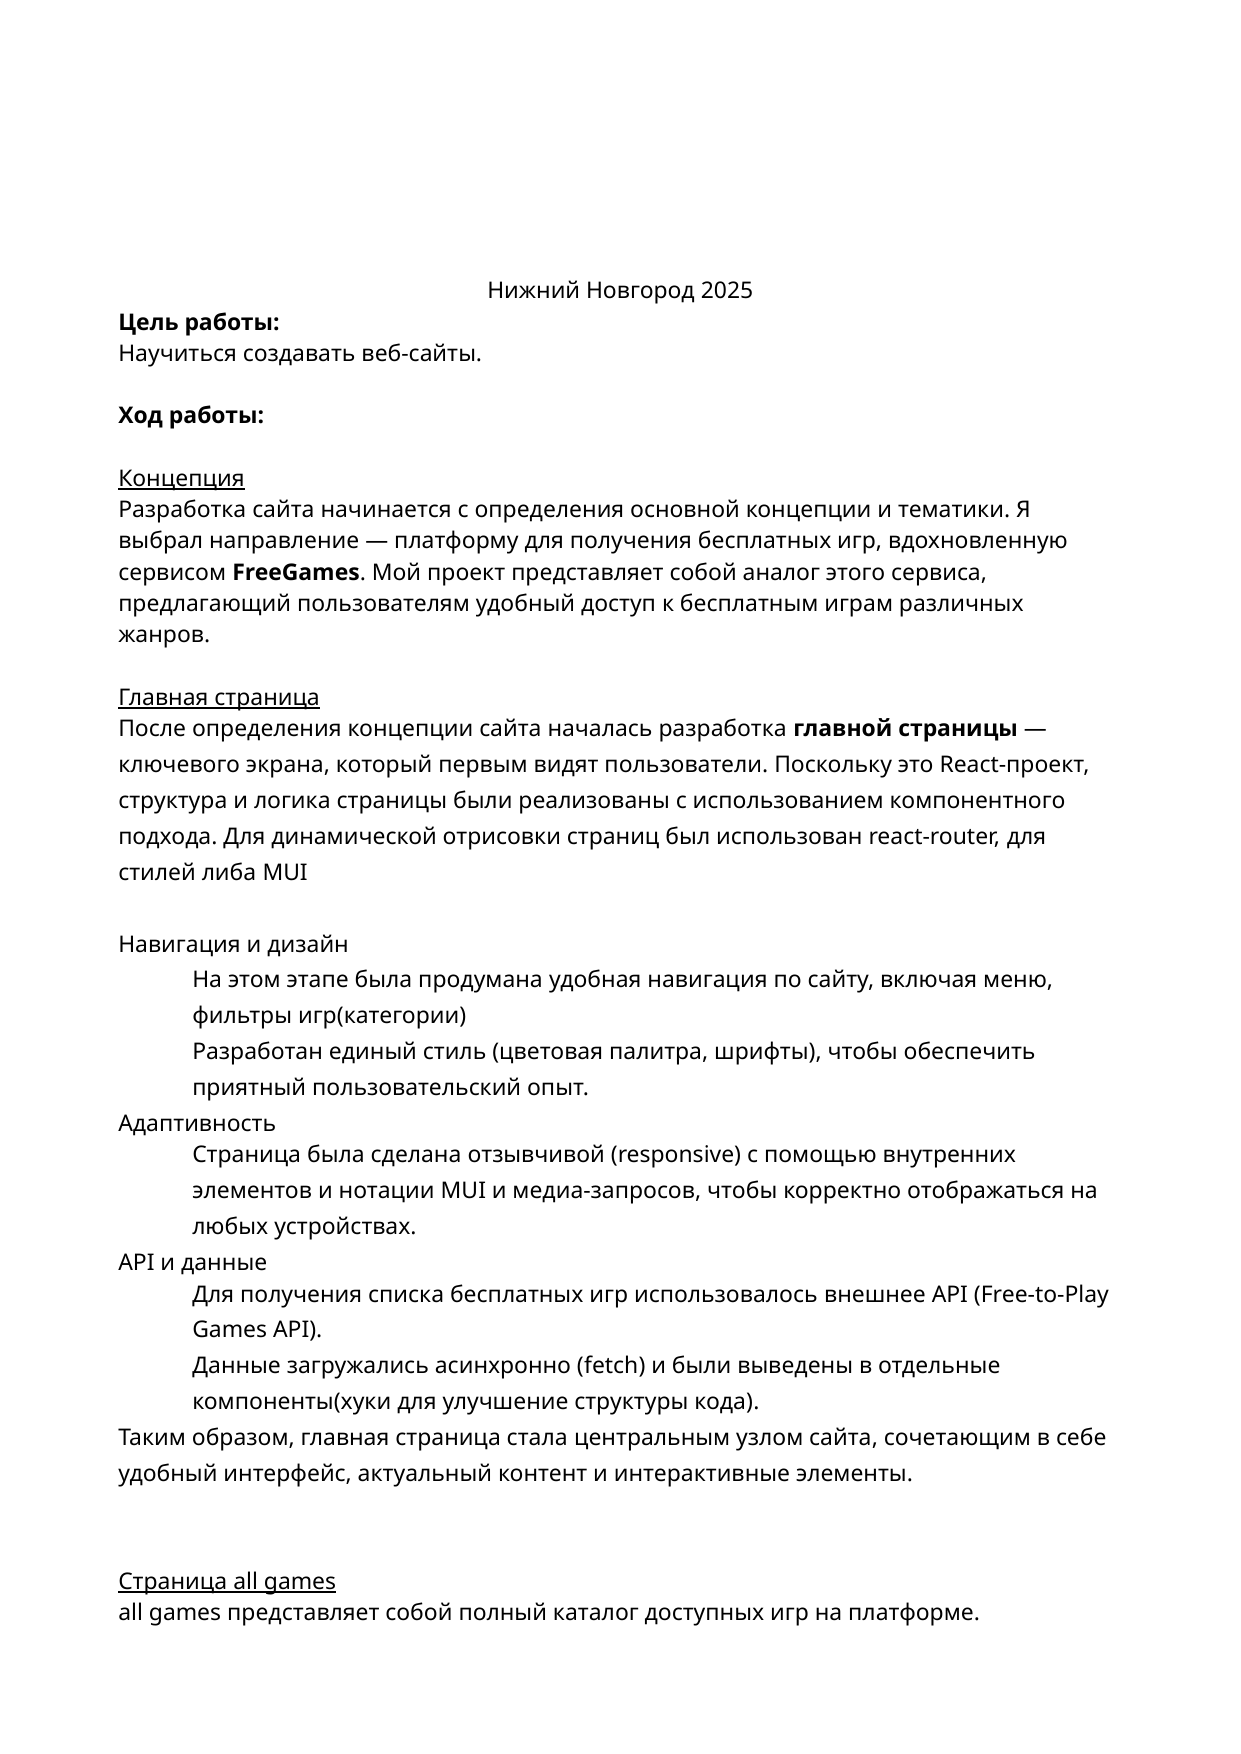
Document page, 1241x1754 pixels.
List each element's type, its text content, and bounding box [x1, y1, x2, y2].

subtitle API и данные [118, 1246, 1122, 1277]
text Ход работы: Концепция [118, 399, 1122, 493]
subtitle Адаптивность [118, 1107, 1122, 1138]
text Научиться создавать веб-сайты. [118, 337, 1122, 399]
list Данные загружались асинхронно (fetch) и были выведены в отдельные компоненты(хуки для улучшение структуры кода). [162, 1349, 1122, 1417]
text После определения концепции сайта началась разработка главной страницы — ключевого экрана, который первым видят пользователи. Поскольку это React-проект, структура и логика страницы были реализованы с использованием компонентного подхода. Для динамической отрисовки страниц был использован react-router, для стилей либа MUI Навигация и дизайн [118, 712, 1122, 959]
text Цель работы: [118, 306, 1122, 337]
list На этом этапе была продумана удобная навигация по сайту, включая меню, фильтры игр(категории) [162, 963, 1122, 1031]
text Нижний Новгород 2025 [118, 274, 1122, 306]
text Таким образом, главная страница стала центральным узлом сайта, сочетающим в себе удобный интерфейс, актуальный контент и интерактивные элементы. [118, 1421, 1122, 1488]
list Для получения списка бесплатных игр использовалось внешнее API (Free-to-Play Games API). [162, 1277, 1122, 1345]
subtitle Главная страница [118, 681, 1122, 712]
list Разработан единый стиль (цветовая палитра, шрифты), чтобы обеспечить приятный пользовательский опыт. [162, 1035, 1122, 1102]
list Страница была сделана отзывчивой (responsive) с помощью внутренних элементов и нотации MUI и медиа-запросов, чтобы корректно отображаться на любых устройствах. [162, 1138, 1122, 1242]
subtitle Страница all games [118, 1565, 1122, 1596]
text Разработка сайта начинается с определения основной концепции и тематики. Я выбрал направление — платформу для получения бесплатных игр, вдохновленную сервисом FreeGames. Мой проект представляет собой аналог этого сервиса, предлагающий пользователям удобный доступ к бесплатным играм различных жанров. [118, 493, 1122, 649]
text all games представляет собой полный каталог доступных игр на платформе. [118, 1596, 1122, 1627]
